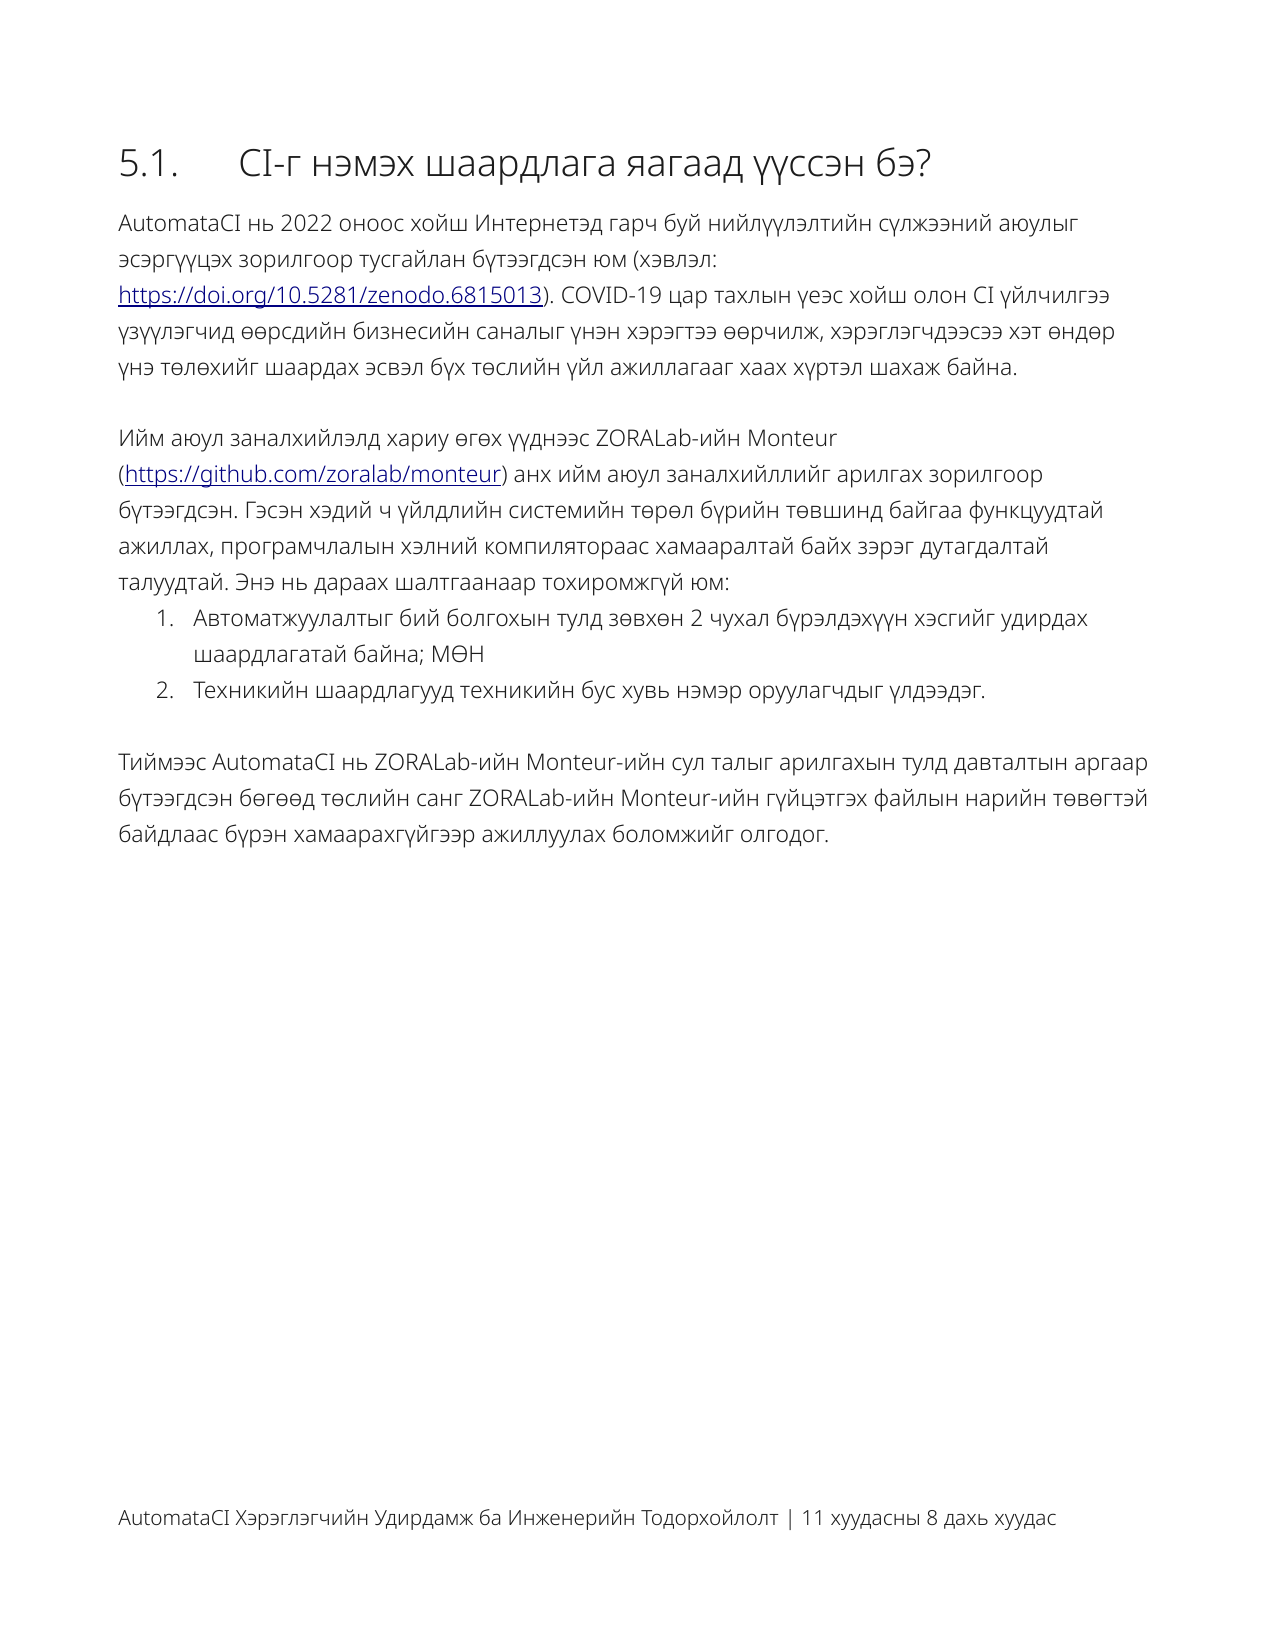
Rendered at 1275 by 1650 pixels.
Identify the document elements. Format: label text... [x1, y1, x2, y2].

subtitle CI-г нэмэх шаардлага яагаад үүссэн бэ? [118, 136, 1157, 187]
list Техникийн шаардлагууд техникийн бус хувь нэмэр оруулагчдыг үлдээдэг. [156, 674, 1157, 705]
text AutomataCI нь 2022 оноос хойш Интернетэд гарч буй нийлүүлэлтийн сүлжээний аюулыг эсэргүүцэх зорилгоор тусгайлан бүтээгдсэн юм (хэвлэл: https://doi.org/10.5281/zenodo.6815013). COVID-19 цар тахлын үеэс хойш олон CI үйлчилгээ үзүүлэгчид өөрсдийн бизнесийн саналыг үнэн хэрэгтээ өөрчилж, хэрэглэгчдээсээ хэт өндөр үнэ төлөхийг шаардах эсвэл бүх төслийн үйл ажиллагааг хаах хүртэл шахаж байна. [118, 207, 1157, 382]
text Тиймээс AutomataCI нь ZORALab-ийн Monteur-ийн сул талыг арилгахын тулд давталтын аргаар бүтээгдсэн бөгөөд төслийн санг ZORALab-ийн Monteur-ийн гүйцэтгэх файлын нарийн төвөгтэй байдлаас бүрэн хамаарахгүйгээр ажиллуулах боломжийг олгодог. [118, 746, 1157, 849]
list Автоматжуулалтыг бий болгохын тулд зөвхөн 2 чухал бүрэлдэхүүн хэсгийг удирдах шаардлагатай байна; МӨН [156, 602, 1157, 669]
text Ийм аюул заналхийлэлд хариу өгөх үүднээс ZORALab-ийн Monteur (https://github.com/zoralab/monteur) анх ийм аюул заналхийллийг арилгах зорилгоор бүтээгдсэн. Гэсэн хэдий ч үйлдлийн системийн төрөл бүрийн төвшинд байгаа функцуудтай ажиллах, програмчлалын хэлний компилятораас хамааралтай байх зэрэг дутагдалтай талуудтай. Энэ нь дараах шалтгаанаар тохиромжгүй юм: [118, 422, 1157, 597]
